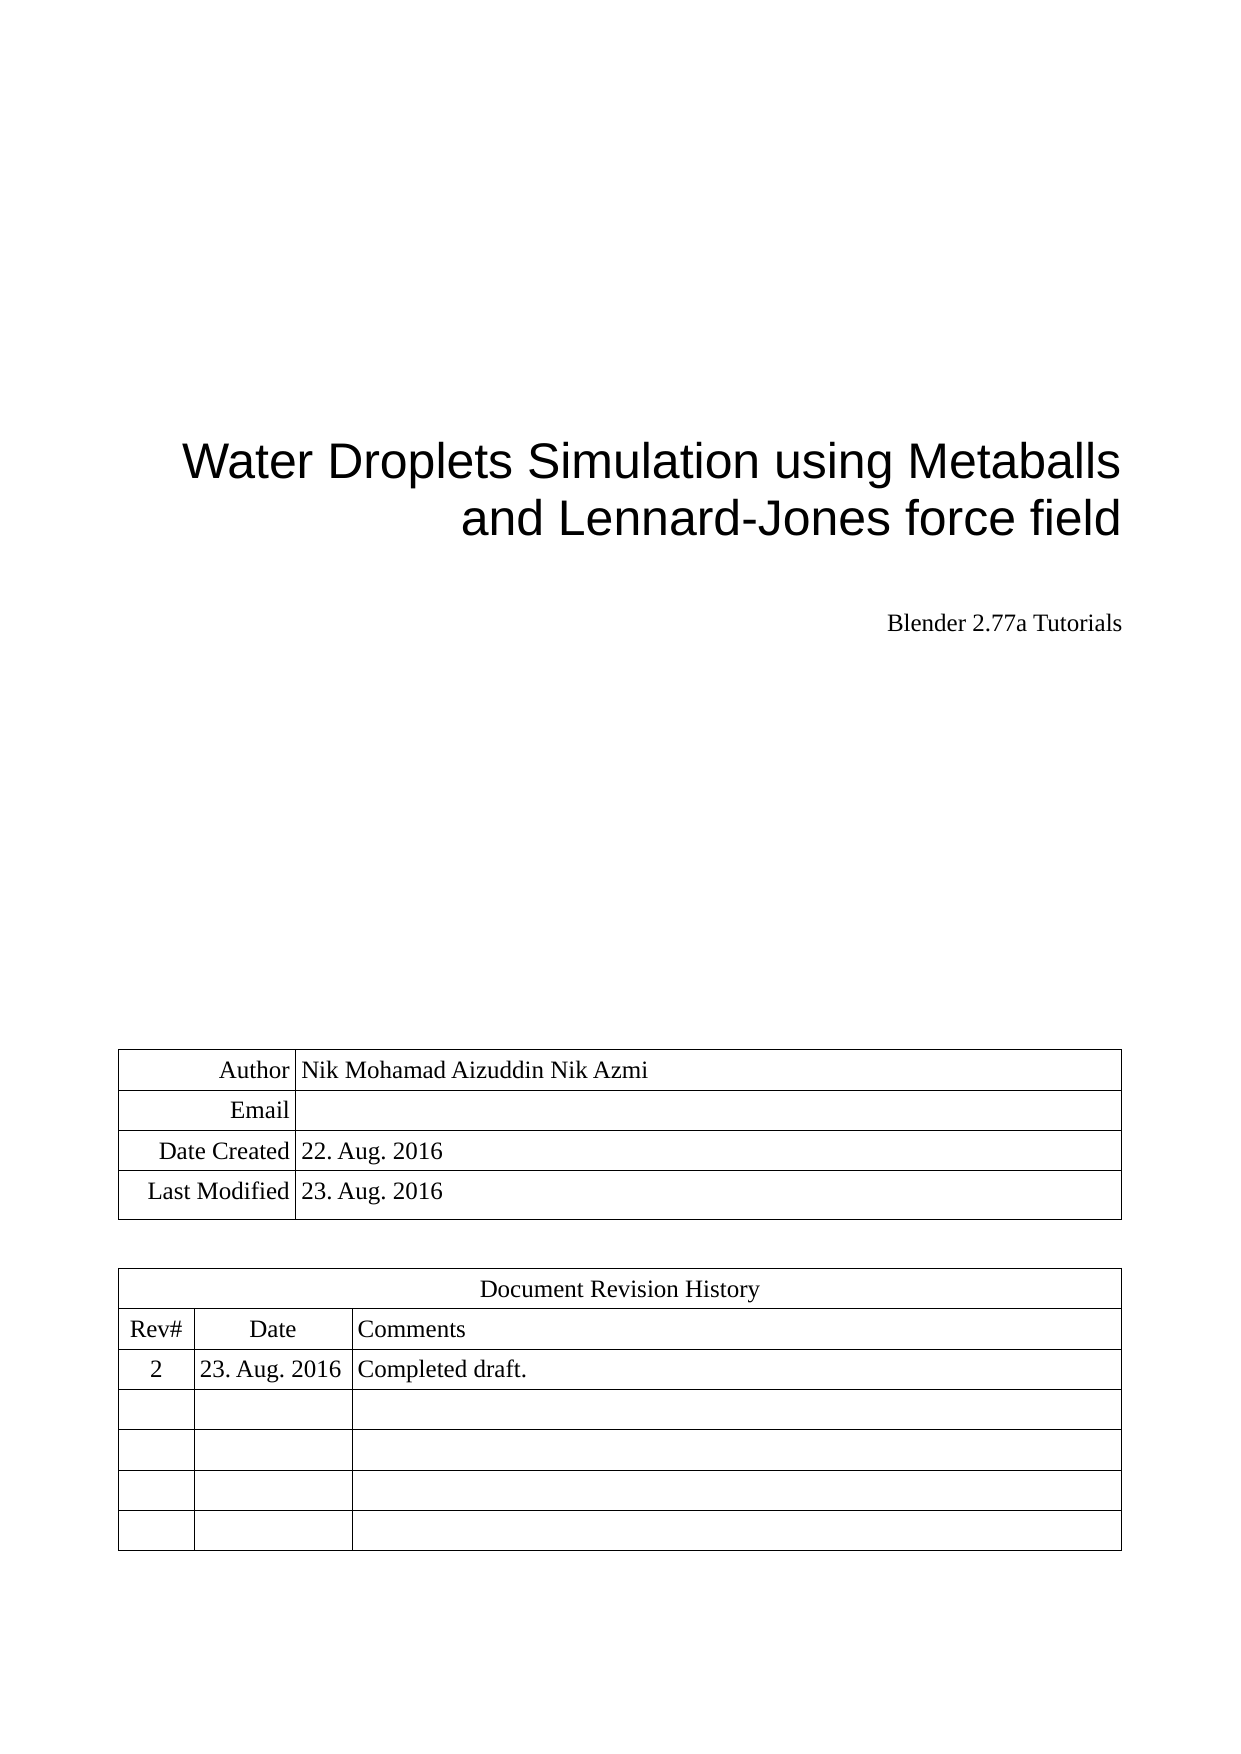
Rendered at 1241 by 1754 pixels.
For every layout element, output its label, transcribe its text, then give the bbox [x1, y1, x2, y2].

table_cell Date [195, 1309, 352, 1348]
table_cell 23. Aug. 2016 [195, 1350, 352, 1389]
table_header Nik Mohamad Aizuddin Nik Azmi [296, 1050, 1121, 1090]
text Blender 2.77a Tutorials [118, 608, 1122, 637]
table_cell [353, 1430, 1121, 1469]
table_header Author [119, 1050, 295, 1090]
table_cell [353, 1390, 1121, 1429]
table_cell [195, 1390, 352, 1429]
table_cell [195, 1511, 352, 1550]
table_cell Completed draft. [353, 1350, 1121, 1389]
table_cell [119, 1430, 194, 1469]
table_cell Rev# [119, 1309, 194, 1348]
table_cell Email [119, 1091, 295, 1130]
table_cell 23. Aug. 2016 [296, 1171, 1121, 1219]
table_cell 2 [119, 1350, 194, 1389]
table_cell Comments [353, 1309, 1121, 1348]
title Water Droplets Simulation using Metaballs and Lennard-Jones force field [118, 431, 1122, 546]
table_cell [119, 1511, 194, 1550]
table_cell [195, 1471, 352, 1510]
table_cell 22. Aug. 2016 [296, 1131, 1121, 1170]
table_cell [353, 1511, 1121, 1550]
table_cell nik-mohamad-aizuddin@yandex.com [296, 1091, 1121, 1130]
table_cell Last Modified [119, 1171, 295, 1219]
table_header Document Revision History [119, 1269, 1121, 1308]
table_cell Date Created [119, 1131, 295, 1170]
table_cell [195, 1430, 352, 1469]
table_cell [119, 1390, 194, 1429]
table_cell [119, 1471, 194, 1510]
table_cell [353, 1471, 1121, 1510]
